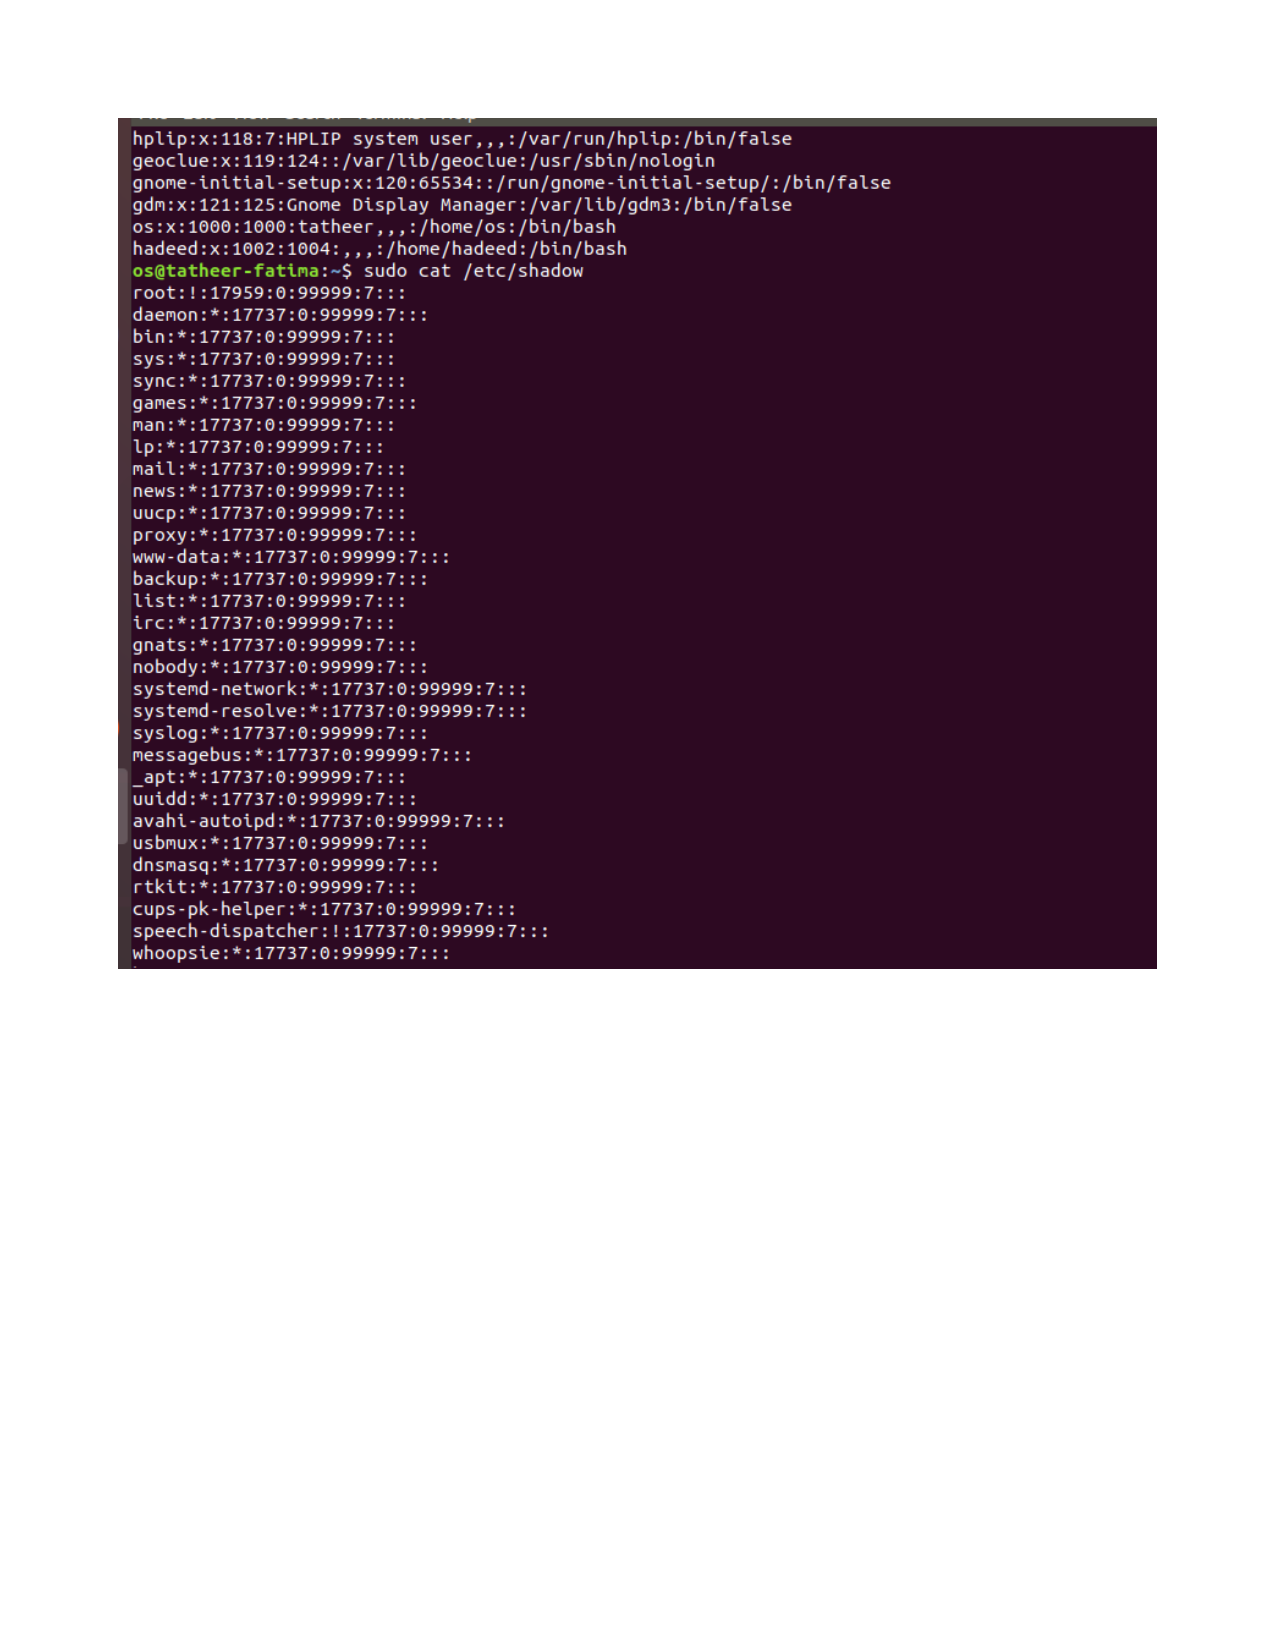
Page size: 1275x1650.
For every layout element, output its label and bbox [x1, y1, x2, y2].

picture [118, 118, 1157, 969]
